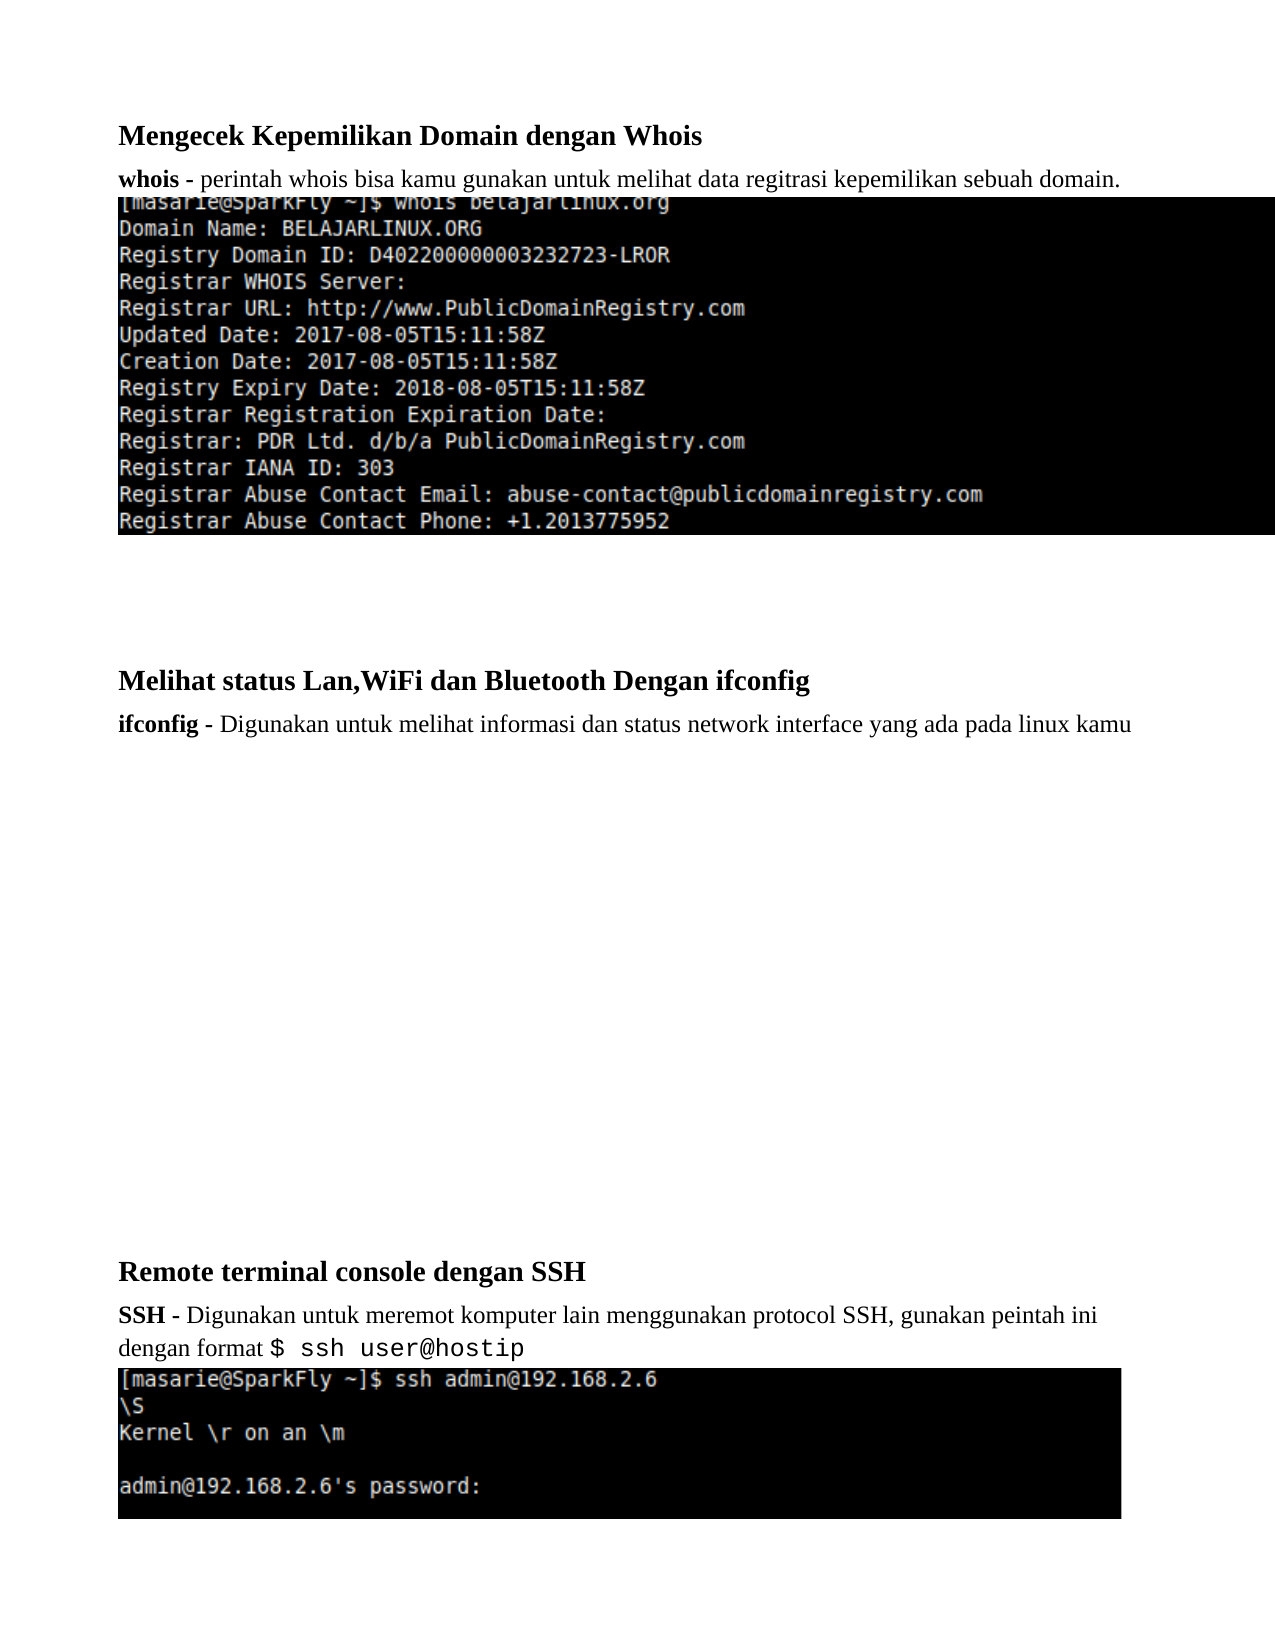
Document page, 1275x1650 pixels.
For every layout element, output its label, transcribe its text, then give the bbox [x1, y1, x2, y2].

text whois - perintah whois bisa kamu gunakan untuk melihat data regitrasi kepemilikan sebuah domain. [118, 164, 1157, 197]
picture [118, 1368, 1122, 1519]
subtitle Remote terminal console dengan SSH [118, 1254, 1157, 1287]
text ifconfig - Digunakan untuk melihat informasi dan status network interface yang ada pada linux kamu [118, 709, 1157, 1221]
picture [118, 197, 1275, 535]
subtitle Melihat status Lan,WiFi dan Bluetooth Dengan ifconfig [118, 663, 1157, 697]
subtitle Mengecek Kepemilikan Domain dengan Whois [118, 118, 1157, 152]
text SSH - Digunakan untuk meremot komputer lain menggunakan protocol SSH, gunakan peintah ini dengan format $ ssh user@hostip [118, 1300, 1157, 1518]
